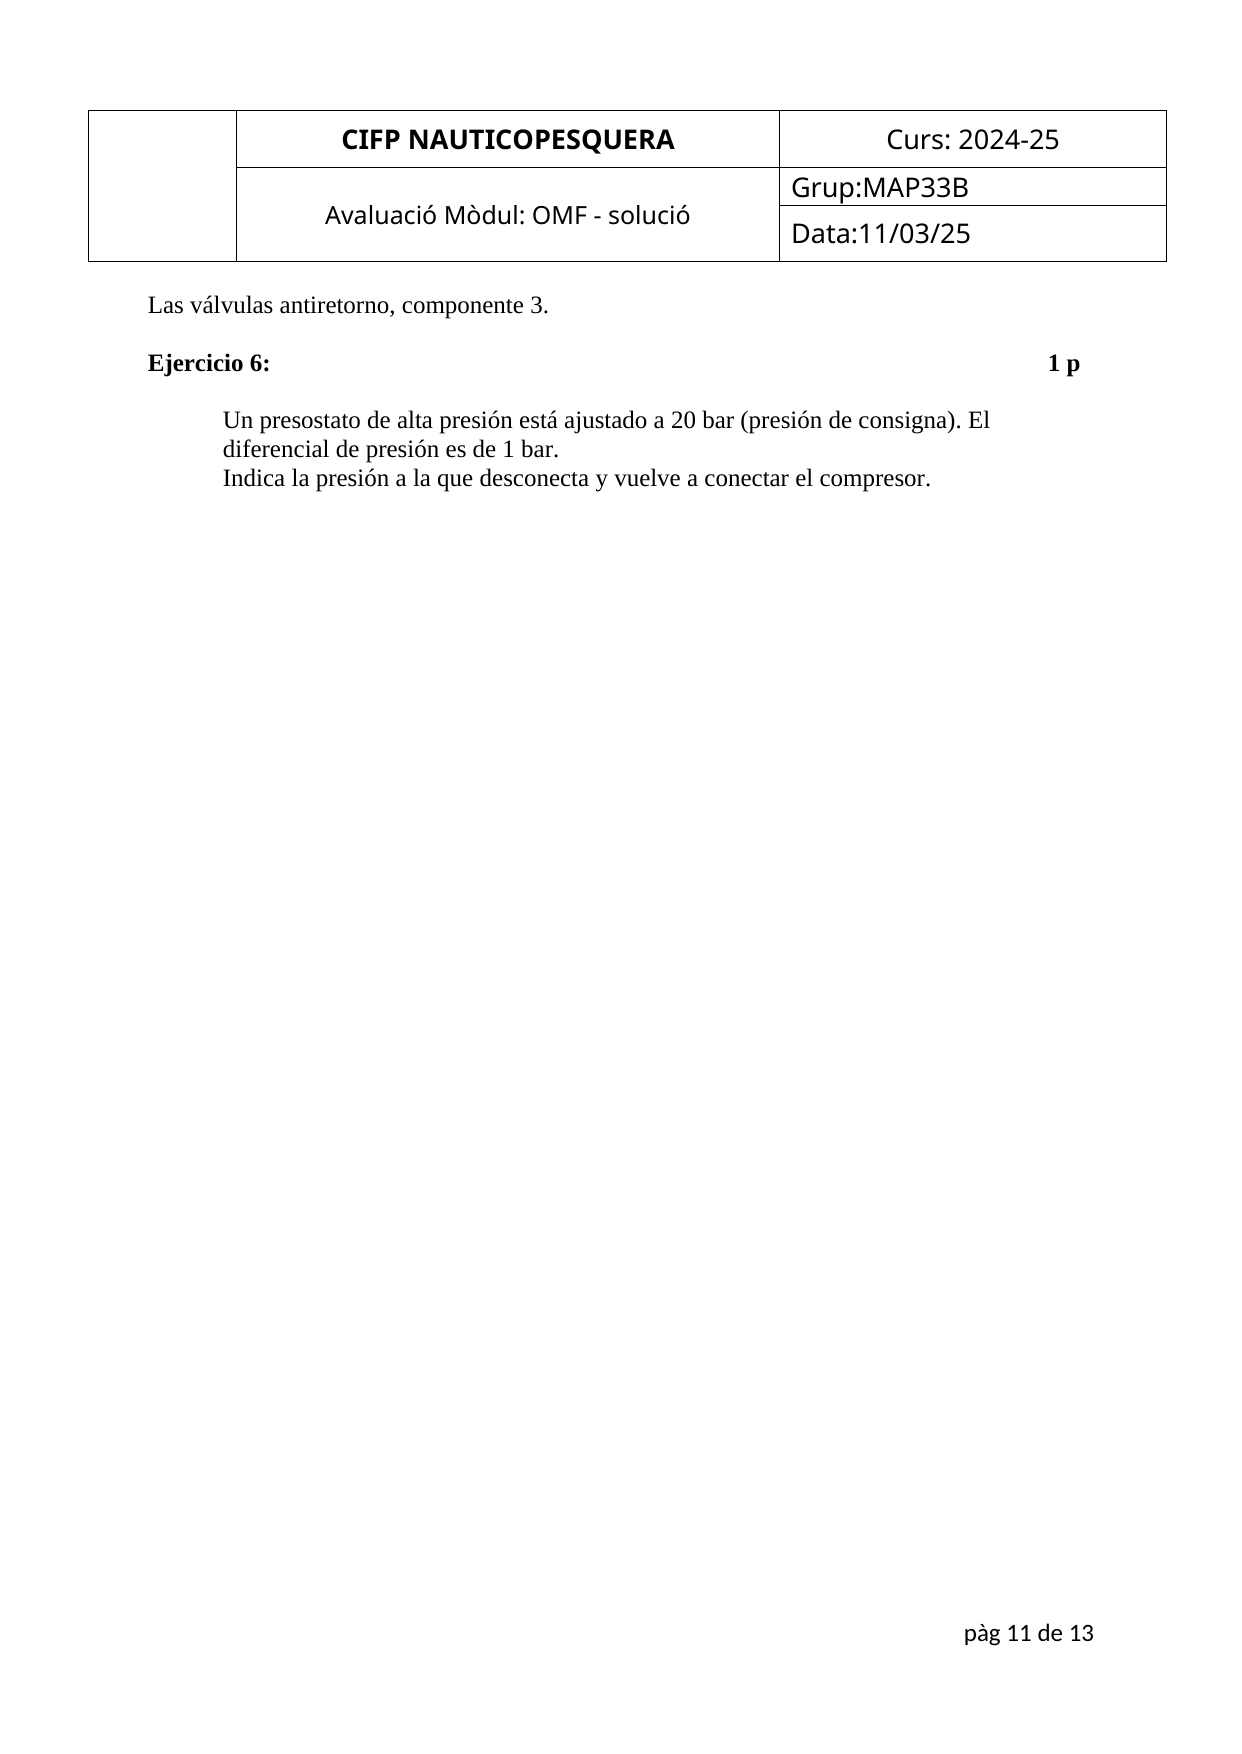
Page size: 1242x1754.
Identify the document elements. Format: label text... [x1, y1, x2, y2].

text Indica la presión a la que desconecta y vuelve a conectar el compresor. [148, 463, 1094, 492]
list Un presostato de alta presión está ajustado a 20 bar (presión de consigna). El diferencial de presión es de 1 bar. [185, 405, 1094, 463]
text Ejercicio 6: 1 p [148, 348, 1094, 377]
text Las válvulas antiretorno, componente 3. [148, 290, 1094, 319]
